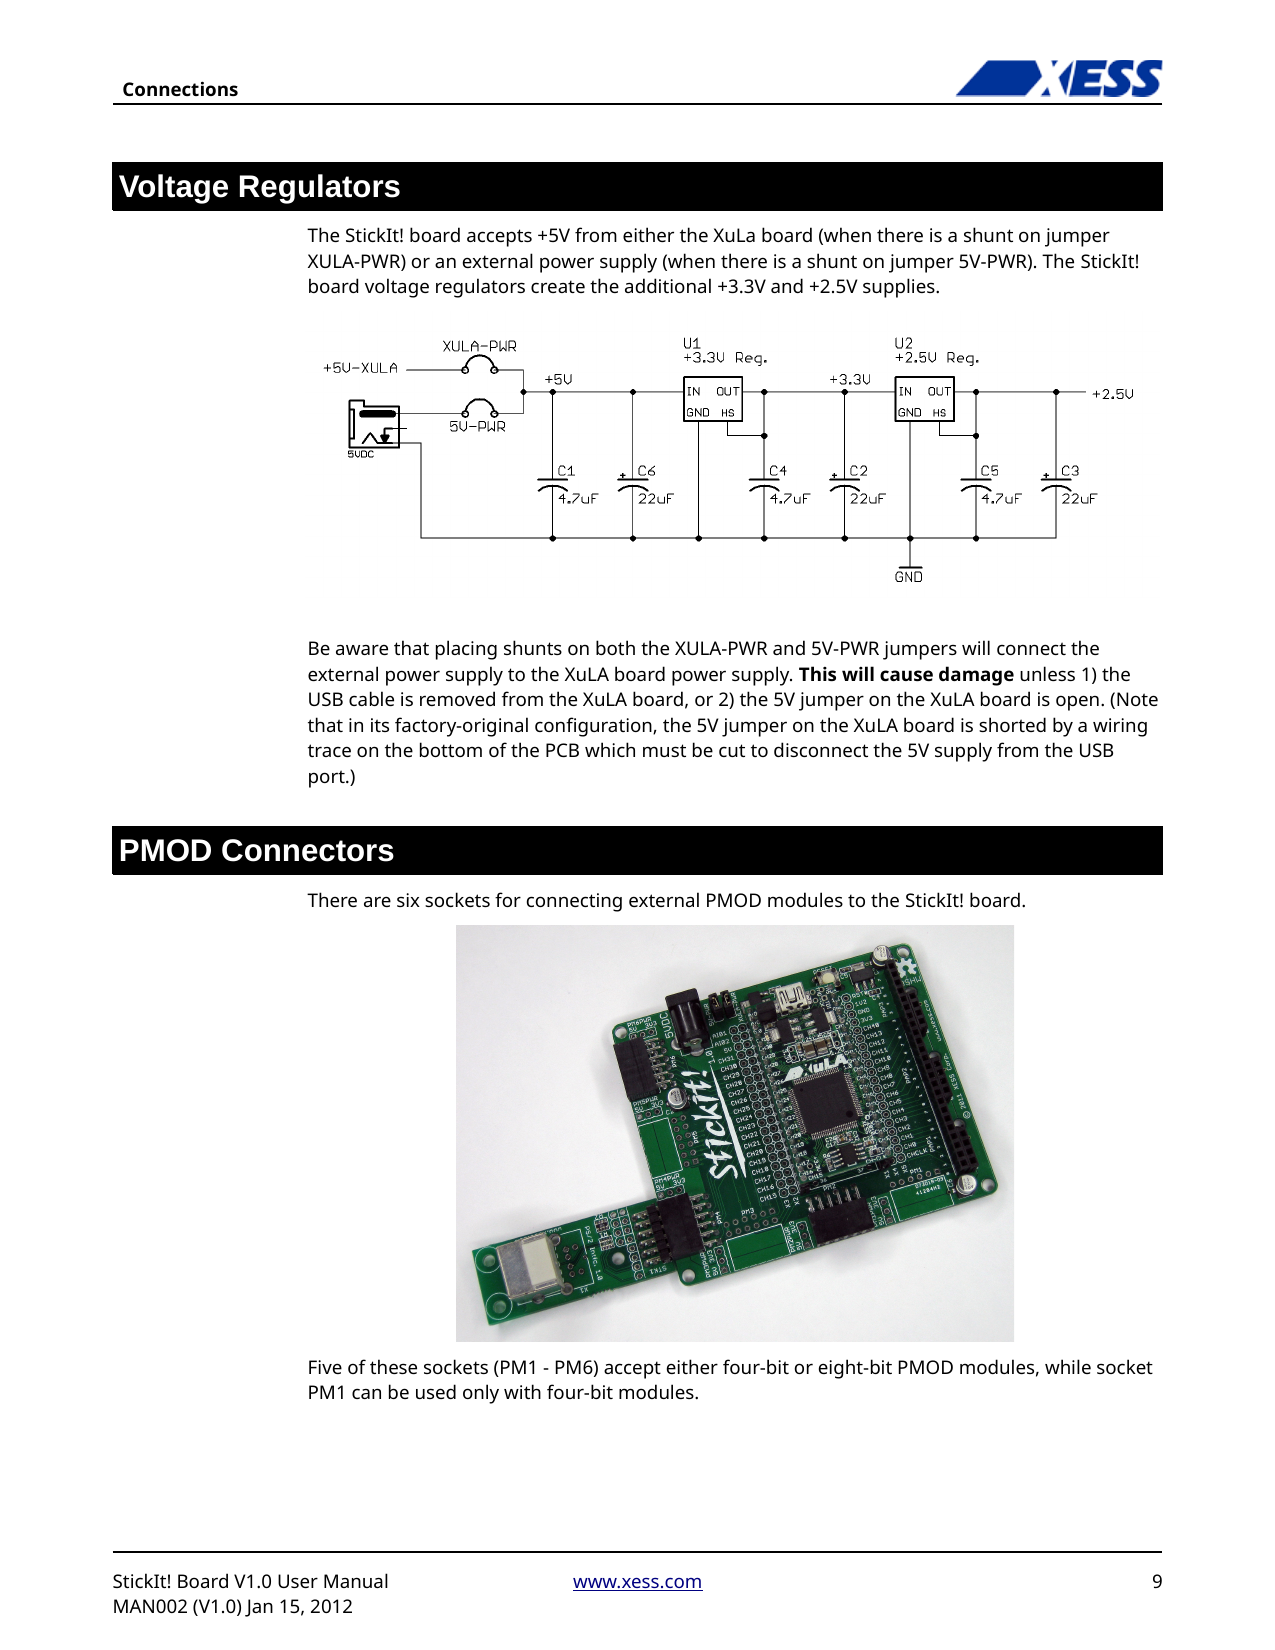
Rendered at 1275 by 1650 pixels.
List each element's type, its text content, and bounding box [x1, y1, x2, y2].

text Be aware that placing shunts on both the XULA-PWR and 5V-PWR jumpers will connect the external power supply to the XuLA board power supply. This will cause damage unless 1) the USB cable is removed from the XuLA board, or 2) the 5V jumper on the XuLA board is open. (Note that in its factory-original configuration, the 5V jumper on the XuLA board is shorted by a wiring trace on the bottom of the PCB which must be cut to disconnect the 5V supply from the USB port.) [307, 636, 1162, 789]
picture [305, 311, 1161, 598]
text Five of these sockets (PM1 - PM6) accept either four-bit or eight-bit PMOD modules, while socket PM1 can be used only with four-bit modules. [307, 1354, 1162, 1405]
text There are six sockets for connecting external PMOD modules to the StickIt! board. [307, 887, 1162, 912]
subtitle Voltage Regulators [114, 163, 1162, 210]
picture [456, 925, 1015, 1342]
text The StickIt! board accepts +5V from either the XuLa board (when there is a shunt on jumper XULA-PWR) or an external power supply (when there is a shunt on jumper 5V-PWR). The StickIt! board voltage regulators create the additional +3.3V and +2.5V supplies. [307, 223, 1162, 299]
picture [955, 60, 1163, 97]
subtitle PMOD Connectors [114, 827, 1162, 874]
